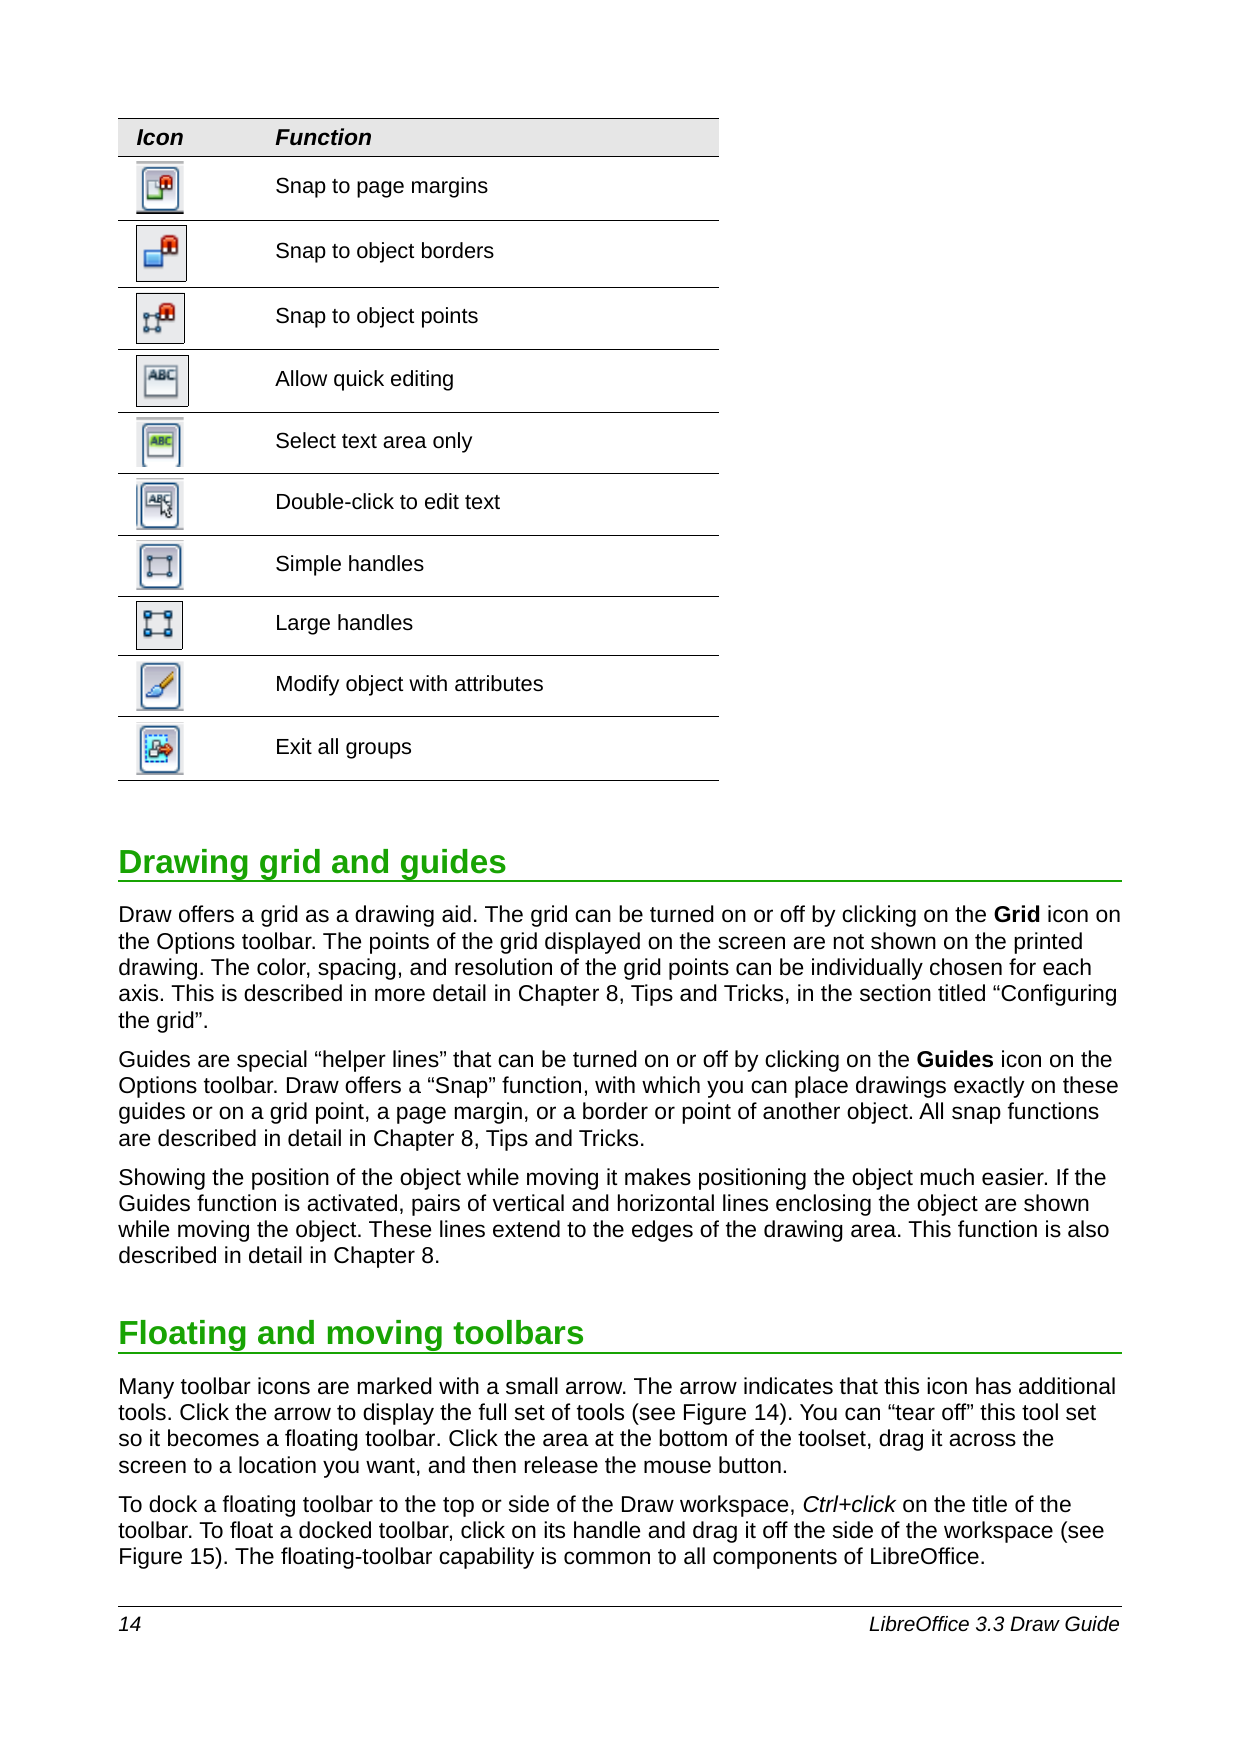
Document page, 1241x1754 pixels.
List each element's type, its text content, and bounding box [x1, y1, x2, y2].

table_cell [118, 157, 257, 219]
table_header Icon [118, 119, 257, 156]
picture [137, 294, 184, 343]
text To dock a floating toolbar to the top or side of the Draw workspace, Ctrl+click on the title of the toolbar. To float a docked toolbar, click on its handle and drag it off the side of the workspace (see Figure 15). The floating-toolbar capability is common to all components of LibreOffice. [118, 1491, 1122, 1569]
table_cell Snap to page margins [257, 157, 719, 219]
table_cell Select text area only [257, 413, 719, 473]
table_header Function [257, 119, 719, 156]
table_cell Modify object with attributes [257, 656, 719, 716]
table_cell Exit all groups [257, 717, 719, 780]
picture [136, 540, 184, 590]
table_cell Snap to object points [257, 288, 719, 349]
table_cell [118, 474, 257, 535]
picture [136, 660, 184, 711]
table_cell [118, 656, 257, 716]
table_cell [118, 597, 257, 654]
table_cell [118, 221, 257, 287]
table_cell Allow quick editing [257, 350, 719, 412]
table_cell [118, 536, 257, 596]
picture [136, 417, 184, 467]
picture [137, 226, 186, 281]
subtitle Drawing grid and guides [118, 842, 1122, 880]
picture [136, 722, 184, 775]
picture [136, 478, 184, 530]
table_cell [118, 717, 257, 780]
picture [137, 356, 188, 406]
table_cell [118, 350, 257, 412]
subtitle Floating and moving toolbars [118, 1313, 1122, 1352]
picture [137, 602, 182, 649]
picture [136, 161, 184, 214]
text Showing the position of the object while moving it makes positioning the object much easier. If the Guides function is activated, pairs of vertical and horizontal lines enclosing the object are shown while moving the object. These lines extend to the edges of the drawing area. This function is also described in detail in Chapter 8. [118, 1163, 1122, 1269]
table_cell [118, 288, 257, 349]
table_cell [118, 413, 257, 473]
text Many toolbar icons are marked with a small arrow. The arrow indicates that this icon has additional tools. Click the arrow to display the full set of tools (see Figure 14). You can “tear off” this tool set so it becomes a floating toolbar. Click the area at the bottom of the toolset, drag it across the screen to a location you want, and then release the mouse button. [118, 1373, 1122, 1478]
text Draw offers a grid as a drawing aid. The grid can be turned on or off by clicking on the Grid icon on the Options toolbar. The points of the grid displayed on the screen are not shown on the printed drawing. The color, spacing, and resolution of the grid points can be individually chosen for each axis. This is described in more detail in Chapter 8, Tips and Tricks, in the section titled “Configuring the grid”. [118, 901, 1122, 1033]
text Guides are special “helper lines” that can be turned on or off by clicking on the Guides icon on the Options toolbar. Draw offers a “Snap” function, with which you can place drawings exactly on these guides or on a grid point, a page margin, or a border or point of another object. All snap functions are described in detail in Chapter 8, Tips and Tricks. [118, 1046, 1122, 1151]
table_cell Large handles [257, 597, 719, 654]
table_cell Double-click to edit text [257, 474, 719, 535]
table_cell Simple handles [257, 536, 719, 596]
table_cell Snap to object borders [257, 221, 719, 287]
